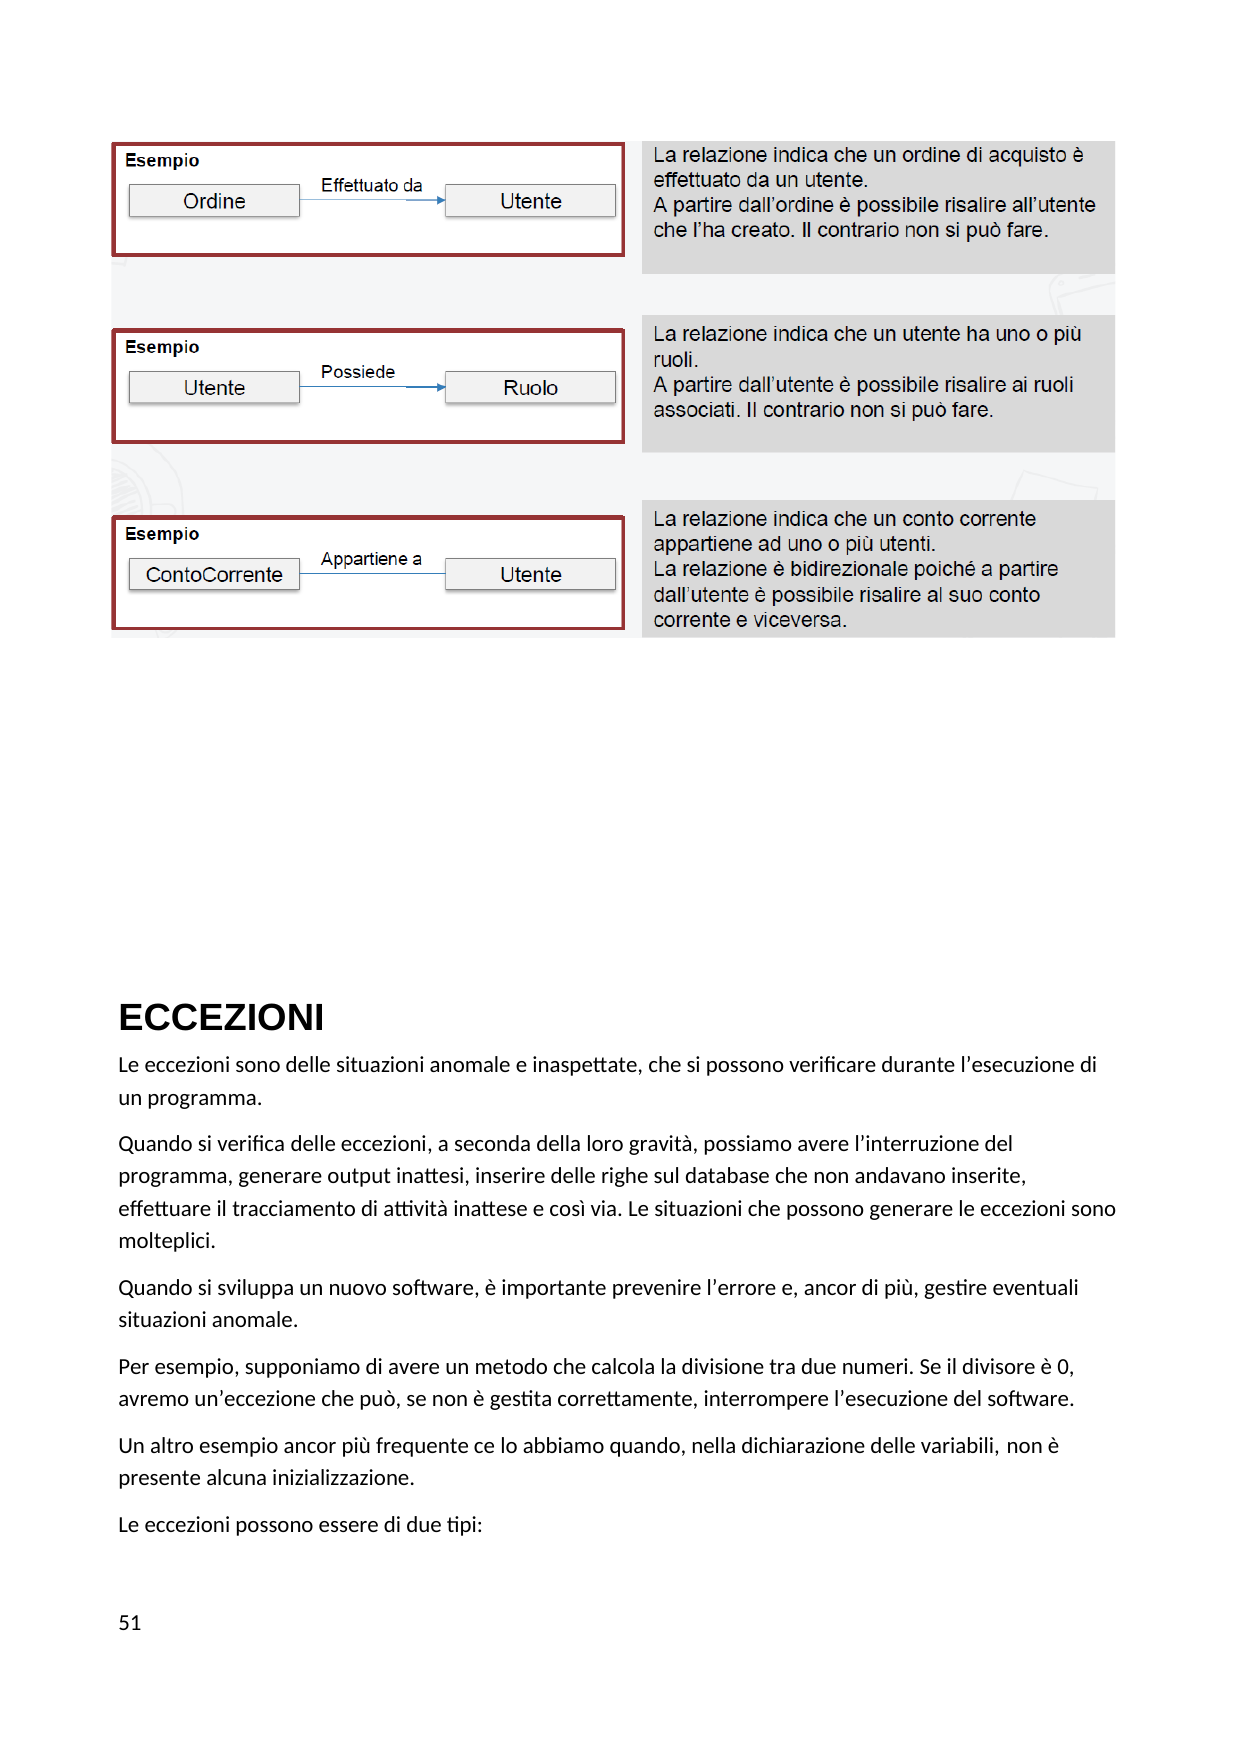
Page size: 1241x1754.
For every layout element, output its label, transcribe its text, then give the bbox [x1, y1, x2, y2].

text Un altro esempio ancor più frequente ce lo abbiamo quando, nella dichiarazione delle variabili, non è presente alcuna inizializzazione. [118, 1431, 1122, 1491]
text Quando si verifica delle eccezioni, a seconda della loro gravità, possiamo avere l’interruzione del programma, generare output inattesi, inserire delle righe sul database che non andavano inserite, effettuare il tracciamento di attività inattese e così via. Le situazioni che possono generare le eccezioni sono molteplici. [118, 1129, 1122, 1254]
picture [111, 141, 1116, 638]
text Le eccezioni possono essere di due tipi: [118, 1510, 1122, 1538]
text Quando si sviluppa un nuovo software, è importante prevenire l’errore e, ancor di più, gestire eventuali situazioni anomale. [118, 1273, 1122, 1333]
text Per esempio, supponiamo di avere un metodo che calcola la divisione tra due numeri. Se il divisore è 0, avremo un’eccezione che può, se non è gestita correttamente, interrompere l’esecuzione del software. [118, 1352, 1122, 1412]
subtitle ECCEZIONI [118, 994, 1122, 1038]
text Le eccezioni sono delle situazioni anomale e inaspettate, che si possono verificare durante l’esecuzione di un programma. [118, 1051, 1122, 1111]
